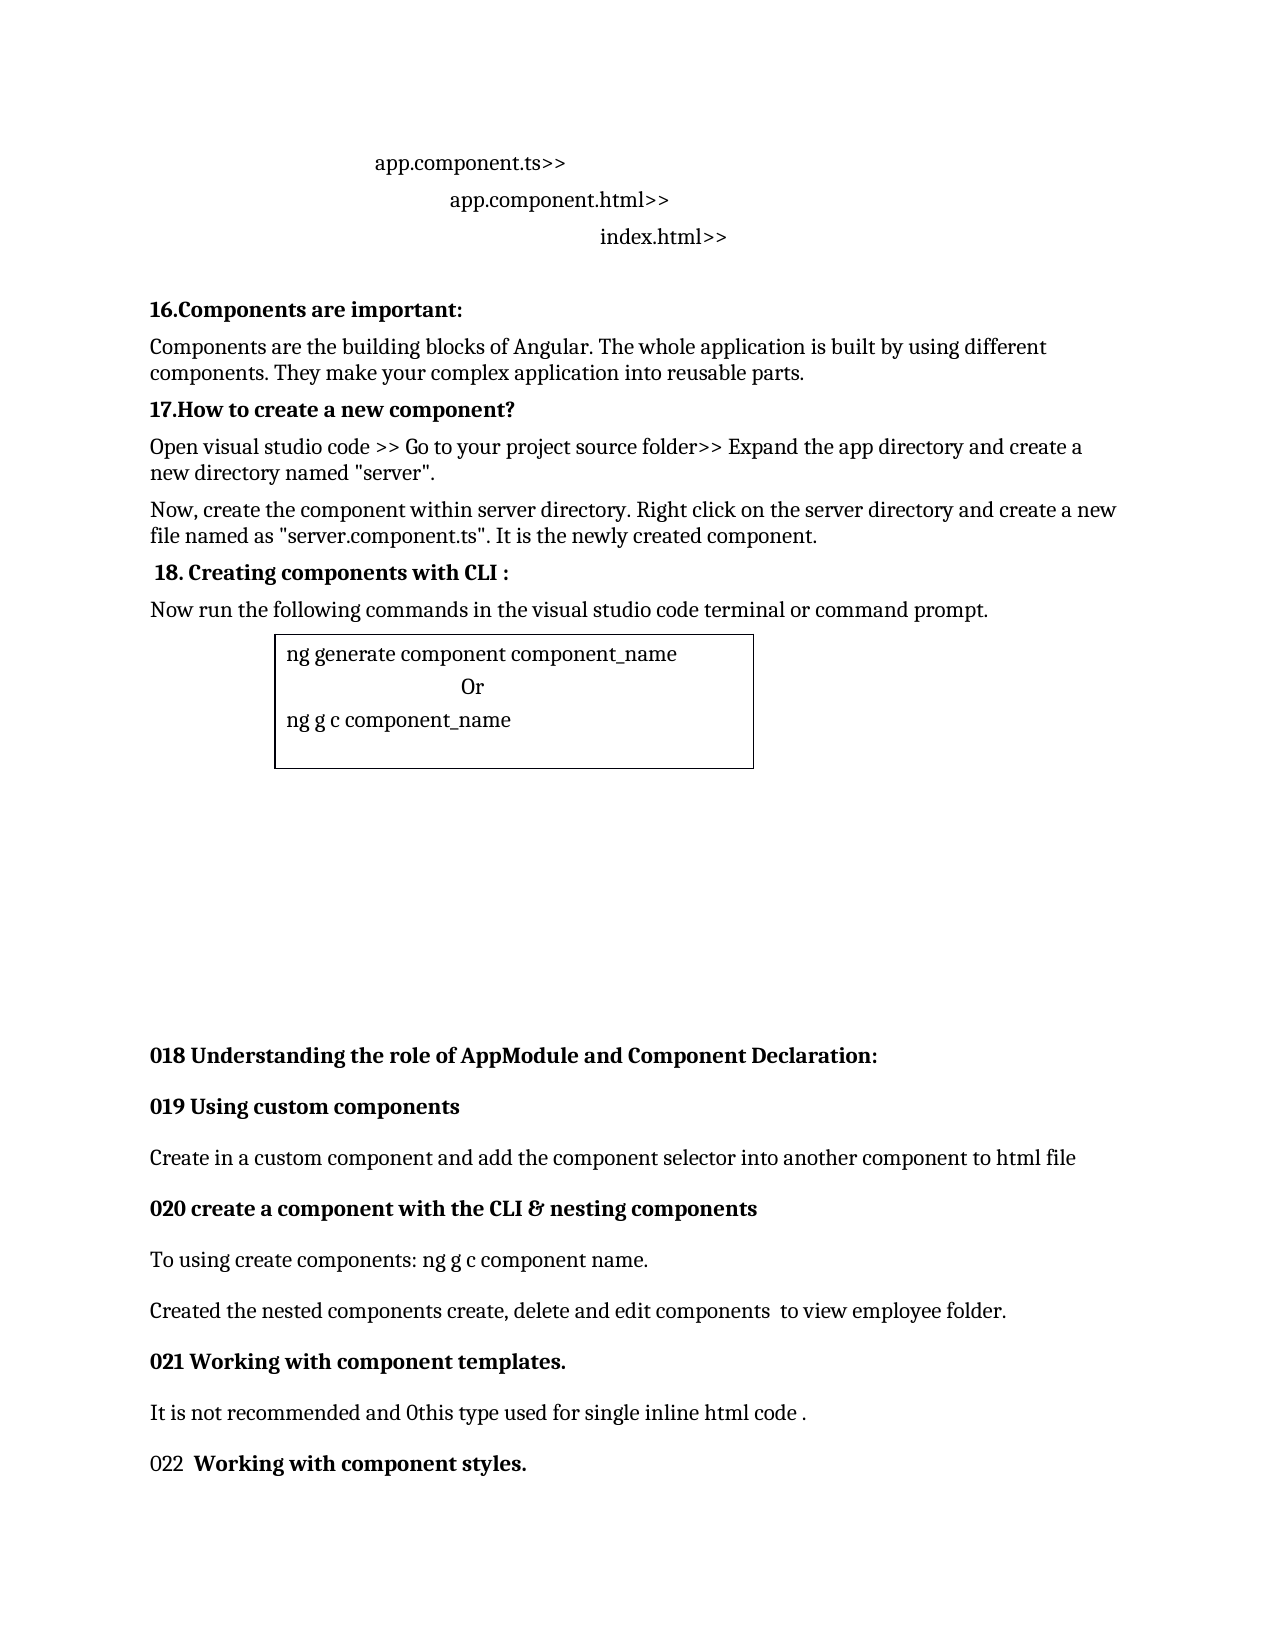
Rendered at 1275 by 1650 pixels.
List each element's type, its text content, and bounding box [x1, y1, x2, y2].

subtitle 18. Creating components with CLI : [150, 560, 1125, 586]
text app.component.ts>> [225, 150, 1125, 176]
subtitle To using create components: ng g c component name. [150, 1247, 1125, 1273]
subtitle 020 create a component with the CLI & nesting components [150, 1196, 1125, 1222]
subtitle It is not recommended and 0this type used for single inline html code . [150, 1400, 1125, 1426]
subtitle 022 Working with component styles. [150, 1451, 1125, 1477]
text Open visual studio code >> Go to your project source folder>> Expand the app directory and create a new directory named "server". [150, 434, 1125, 486]
subtitle 16.Components are important: [150, 297, 1125, 323]
subtitle 021 Working with component templates. [150, 1349, 1125, 1375]
subtitle 018 Understanding the role of AppModule and Component Declaration: [150, 1043, 1125, 1069]
table_header ng generate component component_name Or ng g c component_name [276, 635, 753, 768]
text Now run the following commands in the visual studio code terminal or command prompt. [150, 597, 1125, 623]
text Now, create the component within server directory. Right click on the server directory and create a new file named as "server.component.ts". It is the newly created component. [150, 497, 1125, 549]
subtitle 17.How to create a new component? [150, 397, 1125, 423]
text index.html>> [150, 223, 1125, 250]
text app.component.html>> [150, 187, 1125, 213]
text Components are the building blocks of Angular. The whole application is built by using different components. They make your complex application into reusable parts. [150, 334, 1125, 387]
subtitle Create in a custom component and add the component selector into another component to html file [150, 1145, 1125, 1171]
subtitle 019 Using custom components [150, 1094, 1125, 1120]
subtitle Created the nested components create, delete and edit components to view employee folder. [150, 1298, 1125, 1324]
